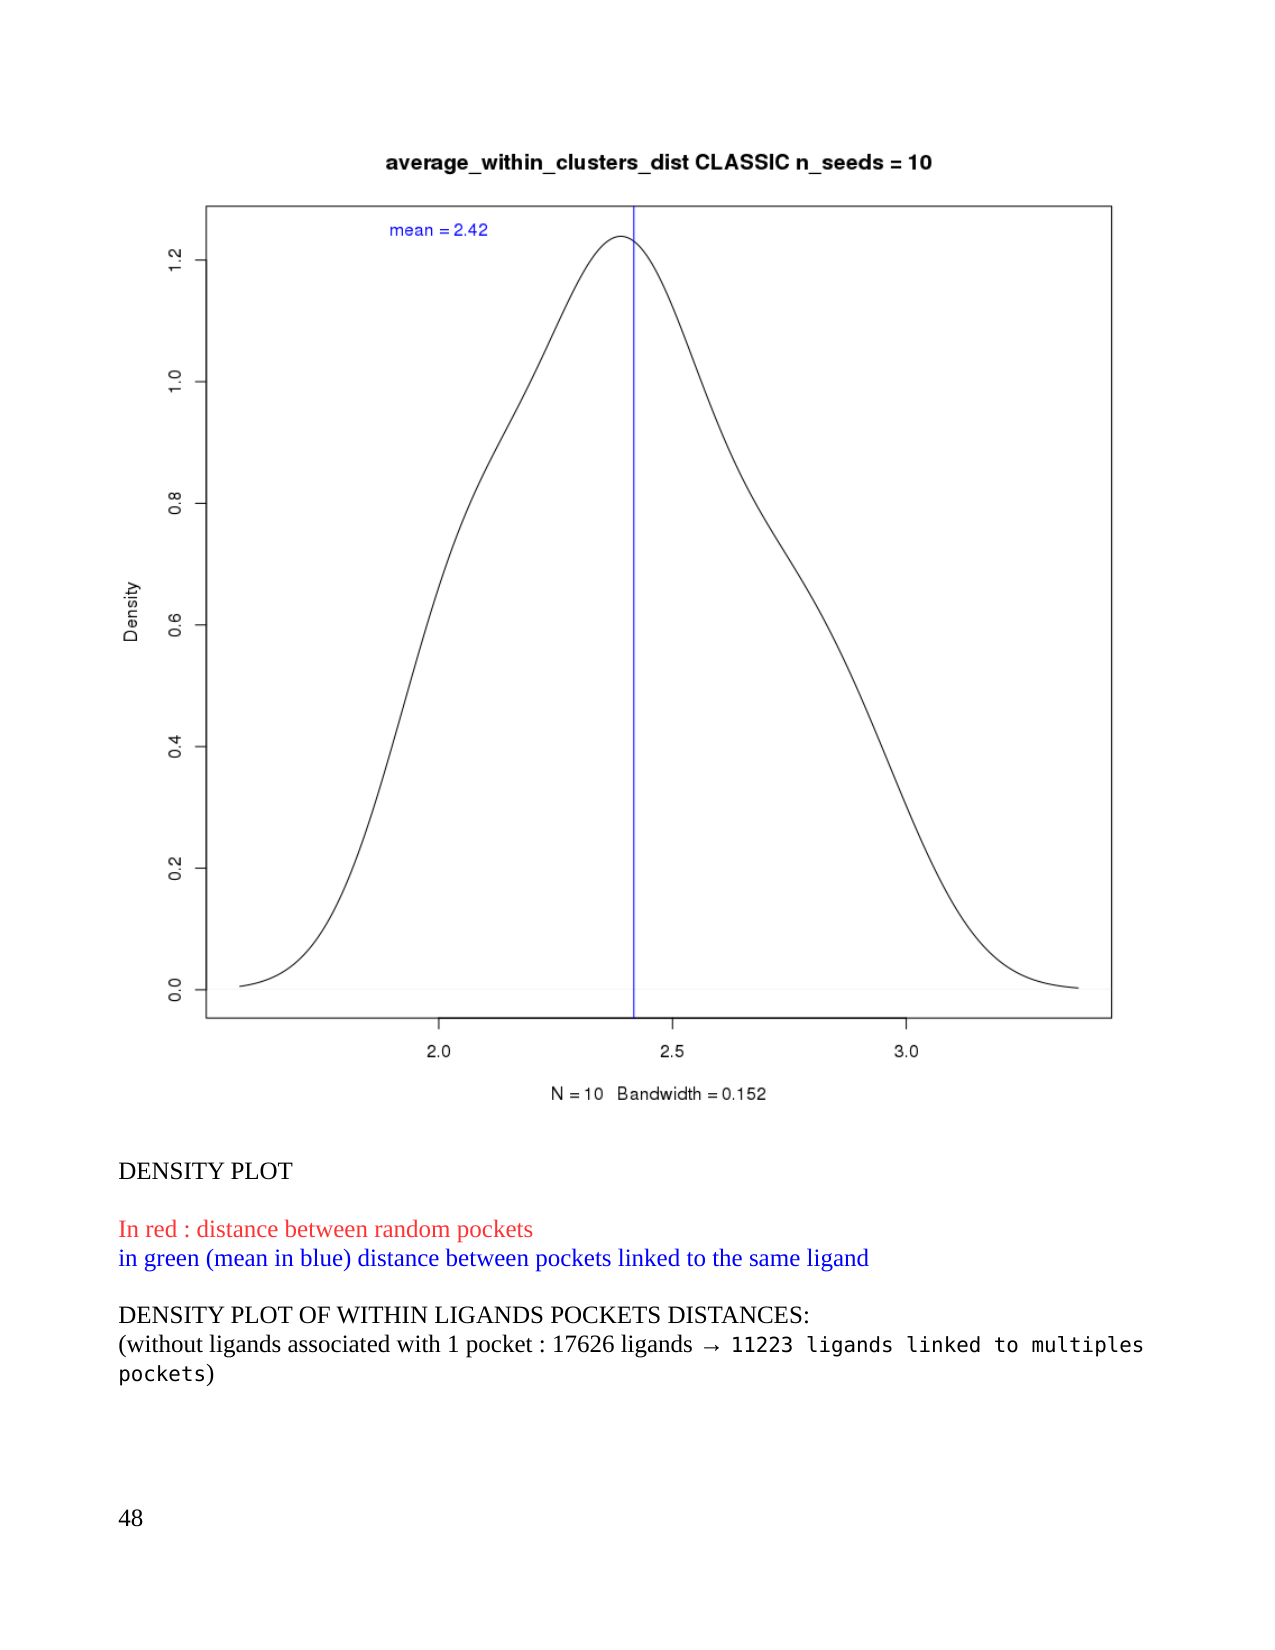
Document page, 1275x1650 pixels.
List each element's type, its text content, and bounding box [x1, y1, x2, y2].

text DENSITY PLOT OF WITHIN LIGANDS POCKETS DISTANCES: [118, 1300, 1157, 1329]
text in green (mean in blue) distance between pockets linked to the same ligand [118, 1243, 1157, 1271]
text DENSITY PLOT [118, 1156, 1157, 1185]
text (without ligands associated with 1 pocket : 17626 ligands → 11223 ligands linked to multiples pockets) [118, 1329, 1157, 1386]
text In red : distance between random pockets [118, 1214, 1157, 1243]
picture [118, 118, 1157, 1128]
